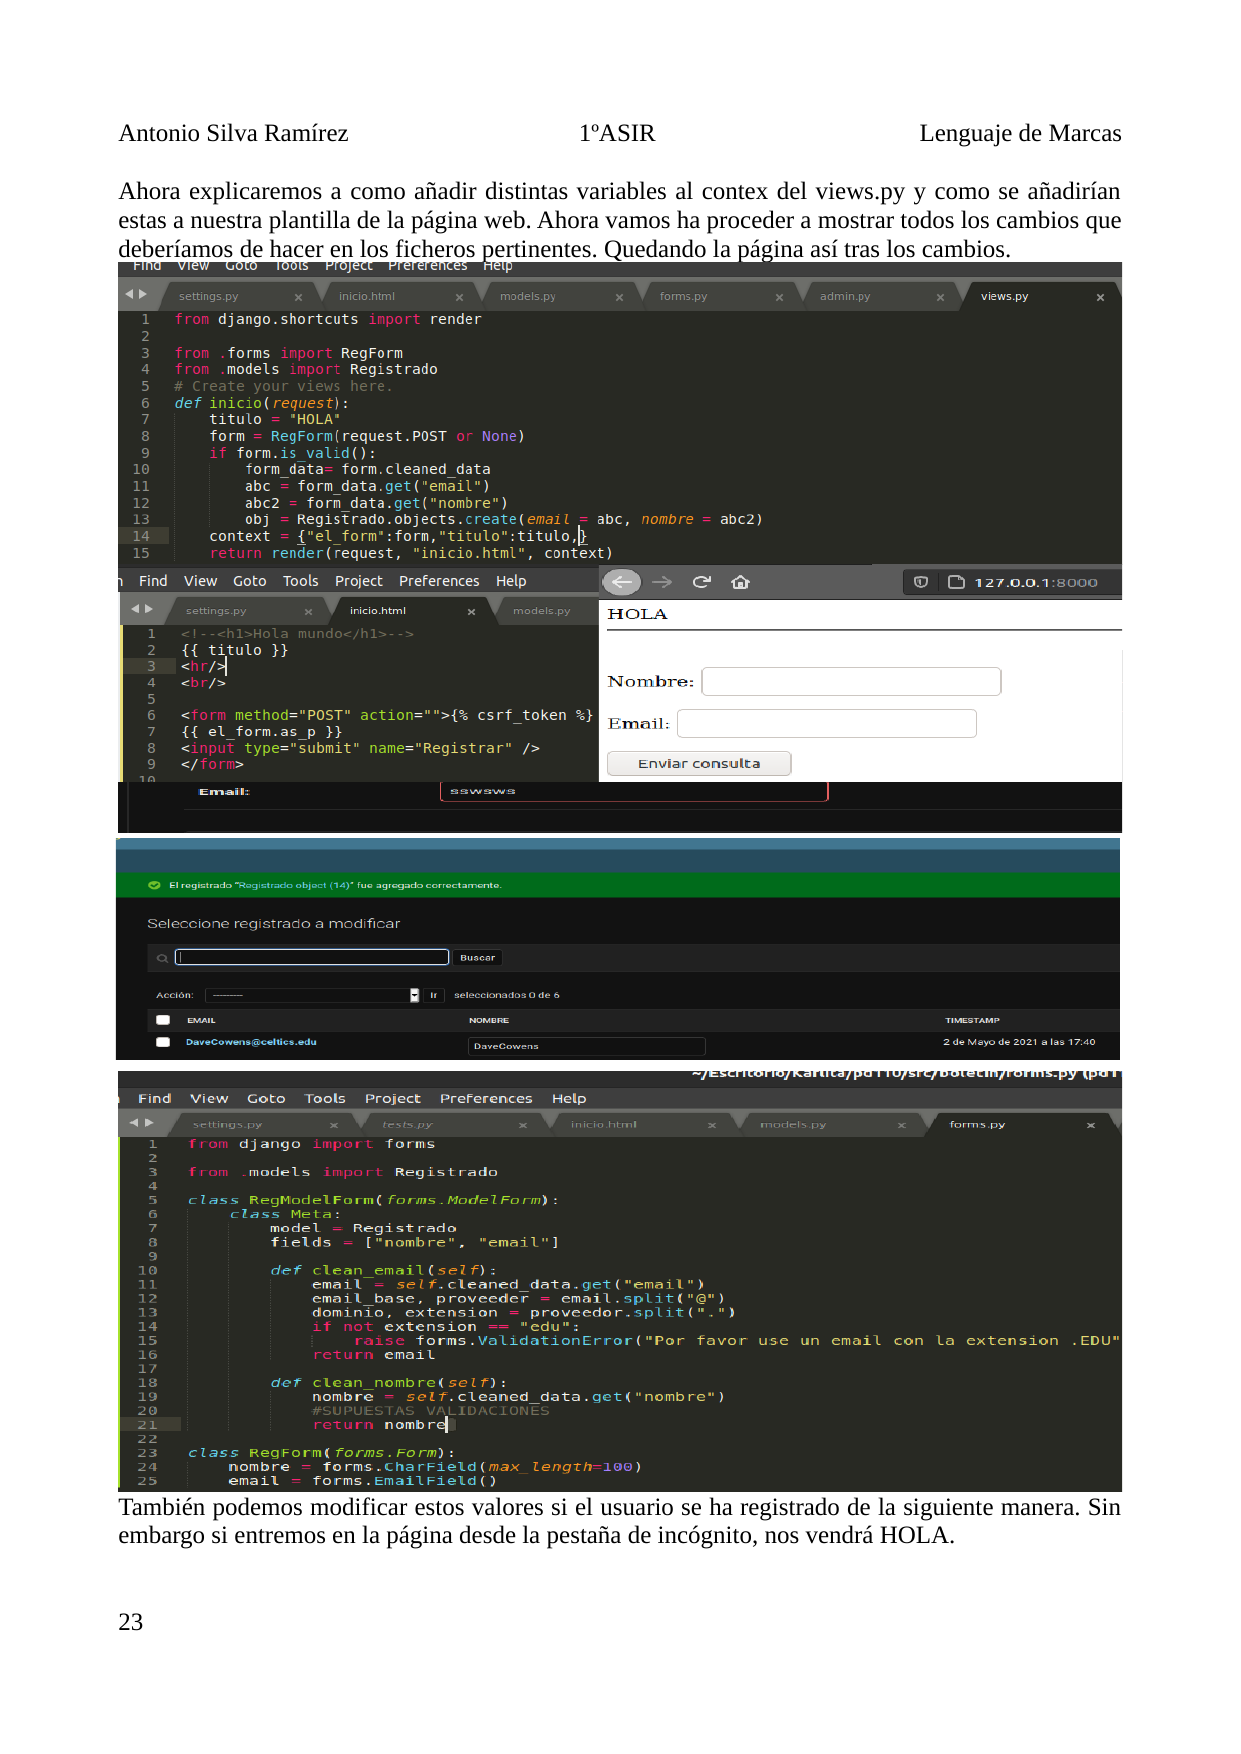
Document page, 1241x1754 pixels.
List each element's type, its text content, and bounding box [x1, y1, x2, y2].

text Ahora explicaremos a como añadir distintas variables al contex del views.py y como se añadirían estas a nuestra plantilla de la página web. Ahora vamos ha proceder a mostrar todos los cambios que deberíamos de hacer en los ficheros pertinentes. Quedando la página así tras los cambios. [118, 176, 1122, 262]
picture [115, 838, 1120, 1060]
picture [118, 1071, 1123, 1492]
picture [118, 262, 1123, 833]
text También podemos modificar estos valores si el usuario se ha registrado de la siguiente manera. Sin embargo si entremos en la página desde la pestaña de incógnito, nos vendrá HOLA. [118, 1492, 1122, 1549]
text [118, 833, 1122, 1071]
